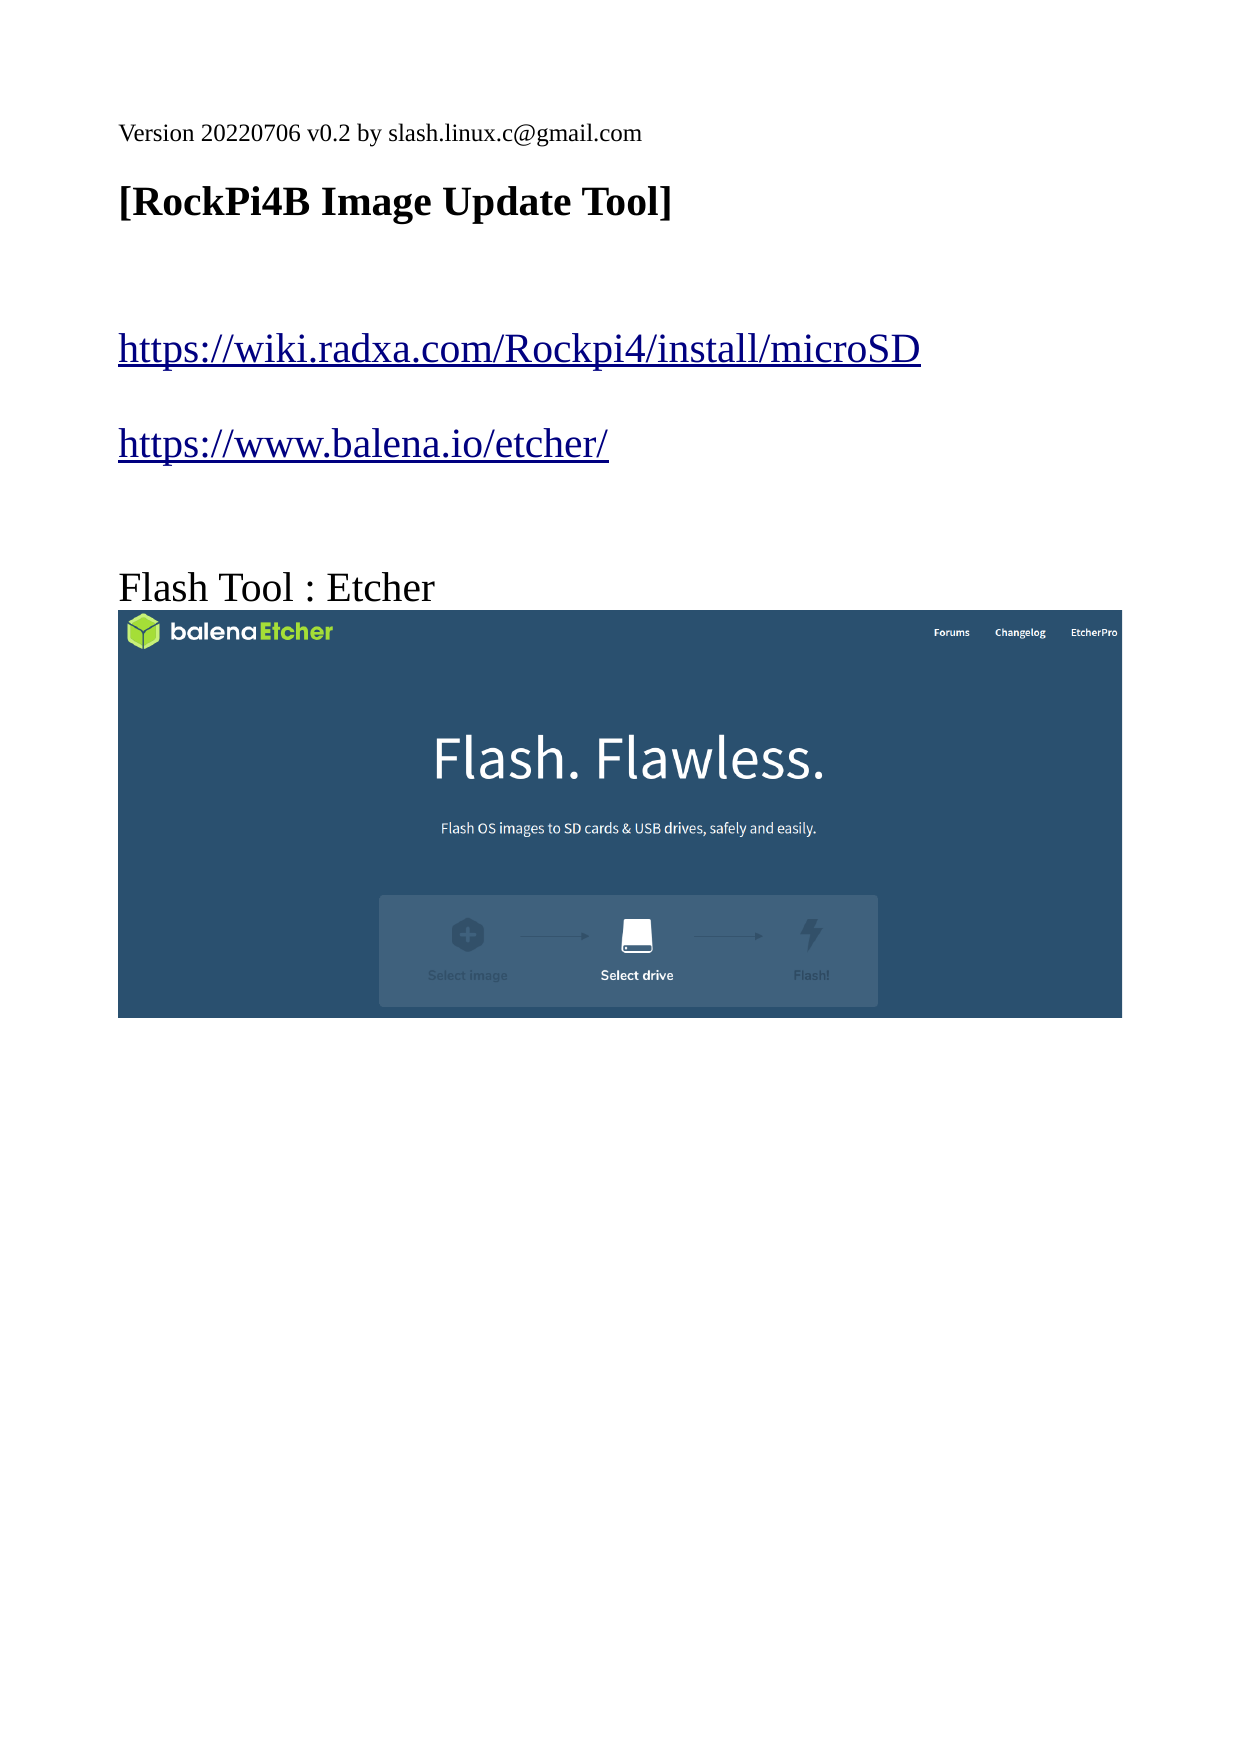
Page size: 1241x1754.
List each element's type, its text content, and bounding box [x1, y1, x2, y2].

text Flash Tool : Etcher [118, 563, 1122, 610]
subtitle [RockPi4B Image Update Tool] [118, 176, 1122, 224]
text https://www.balena.io/etcher/ [118, 419, 1122, 467]
text https://wiki.radxa.com/Rockpi4/install/microSD [118, 323, 1122, 371]
picture [118, 610, 1123, 1018]
